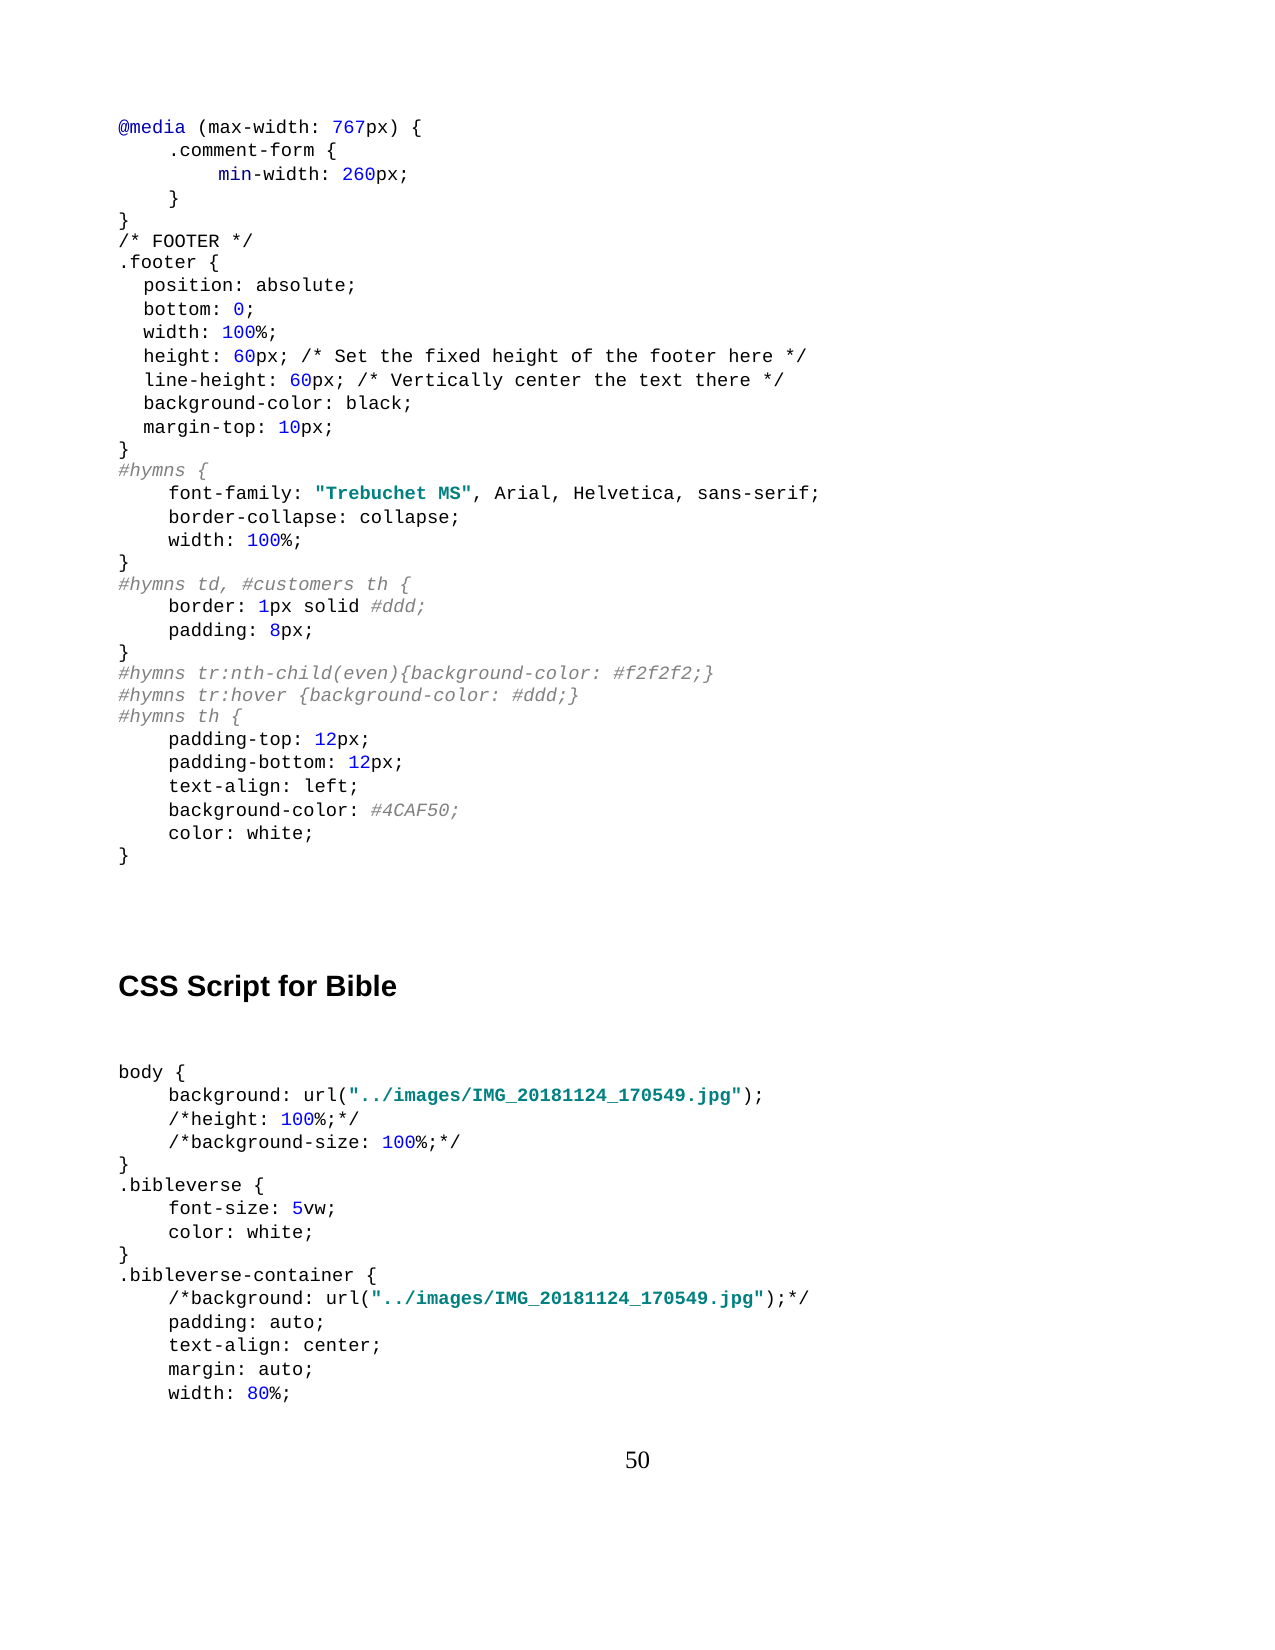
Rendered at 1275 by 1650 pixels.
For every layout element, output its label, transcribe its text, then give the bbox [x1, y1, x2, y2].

text padding-top: 12px; [118, 728, 1157, 751]
text position: absolute; [118, 274, 1157, 298]
text } [118, 1155, 1157, 1176]
text } [118, 210, 1157, 232]
text color: white; [118, 1221, 1157, 1245]
text } [118, 846, 1157, 867]
text margin-top: 10px; [118, 416, 1157, 439]
text font-size: 5vw; [118, 1197, 1157, 1221]
text #hymns td, #customers th { [118, 574, 1157, 596]
text } [118, 439, 1157, 461]
text #hymns tr:nth-child(even){background-color: #f2f2f2;} [118, 664, 1157, 685]
text margin: auto; [118, 1358, 1157, 1382]
text height: 60px; /* Set the fixed height of the footer here */ [118, 345, 1157, 369]
text .bibleverse-container { [118, 1266, 1157, 1287]
text border: 1px solid #ddd; [118, 596, 1157, 619]
text } [118, 187, 1157, 210]
text .comment-form { [118, 139, 1157, 163]
text padding: auto; [118, 1311, 1157, 1334]
text .footer { [118, 253, 1157, 274]
text /*background: url("../images/IMG_20181124_170549.jpg");*/ [118, 1287, 1157, 1311]
text /*height: 100%;*/ [118, 1108, 1157, 1131]
text } [118, 643, 1157, 664]
text } [118, 553, 1157, 574]
text border-collapse: collapse; [118, 506, 1157, 529]
text body { [118, 1063, 1157, 1084]
text background: url("../images/IMG_20181124_170549.jpg"); [118, 1084, 1157, 1108]
text #hymns { [118, 461, 1157, 482]
text width: 100%; [118, 321, 1157, 345]
text #hymns tr:hover {background-color: #ddd;} [118, 685, 1157, 707]
text bottom: 0; [118, 298, 1157, 321]
text padding-bottom: 12px; [118, 751, 1157, 775]
text min-width: 260px; [118, 163, 1157, 187]
subtitle CSS Script for Bible [118, 969, 1157, 1003]
text /* FOOTER */ [118, 232, 1157, 253]
text color: white; [118, 822, 1157, 846]
text @media (max-width: 767px) { [118, 118, 1157, 139]
text text-align: left; [118, 775, 1157, 799]
text text-align: center; [118, 1334, 1157, 1358]
text padding: 8px; [118, 619, 1157, 643]
text font-family: "Trebuchet MS", Arial, Helvetica, sans-serif; [118, 482, 1157, 506]
text #hymns th { [118, 707, 1157, 728]
text width: 100%; [118, 529, 1157, 553]
text .bibleverse { [118, 1176, 1157, 1197]
text background-color: black; [118, 392, 1157, 416]
text line-height: 60px; /* Vertically center the text there */ [118, 369, 1157, 392]
text } [118, 1245, 1157, 1266]
text /*background-size: 100%;*/ [118, 1131, 1157, 1155]
text width: 80%; [118, 1382, 1157, 1405]
text background-color: #4CAF50; [118, 799, 1157, 822]
